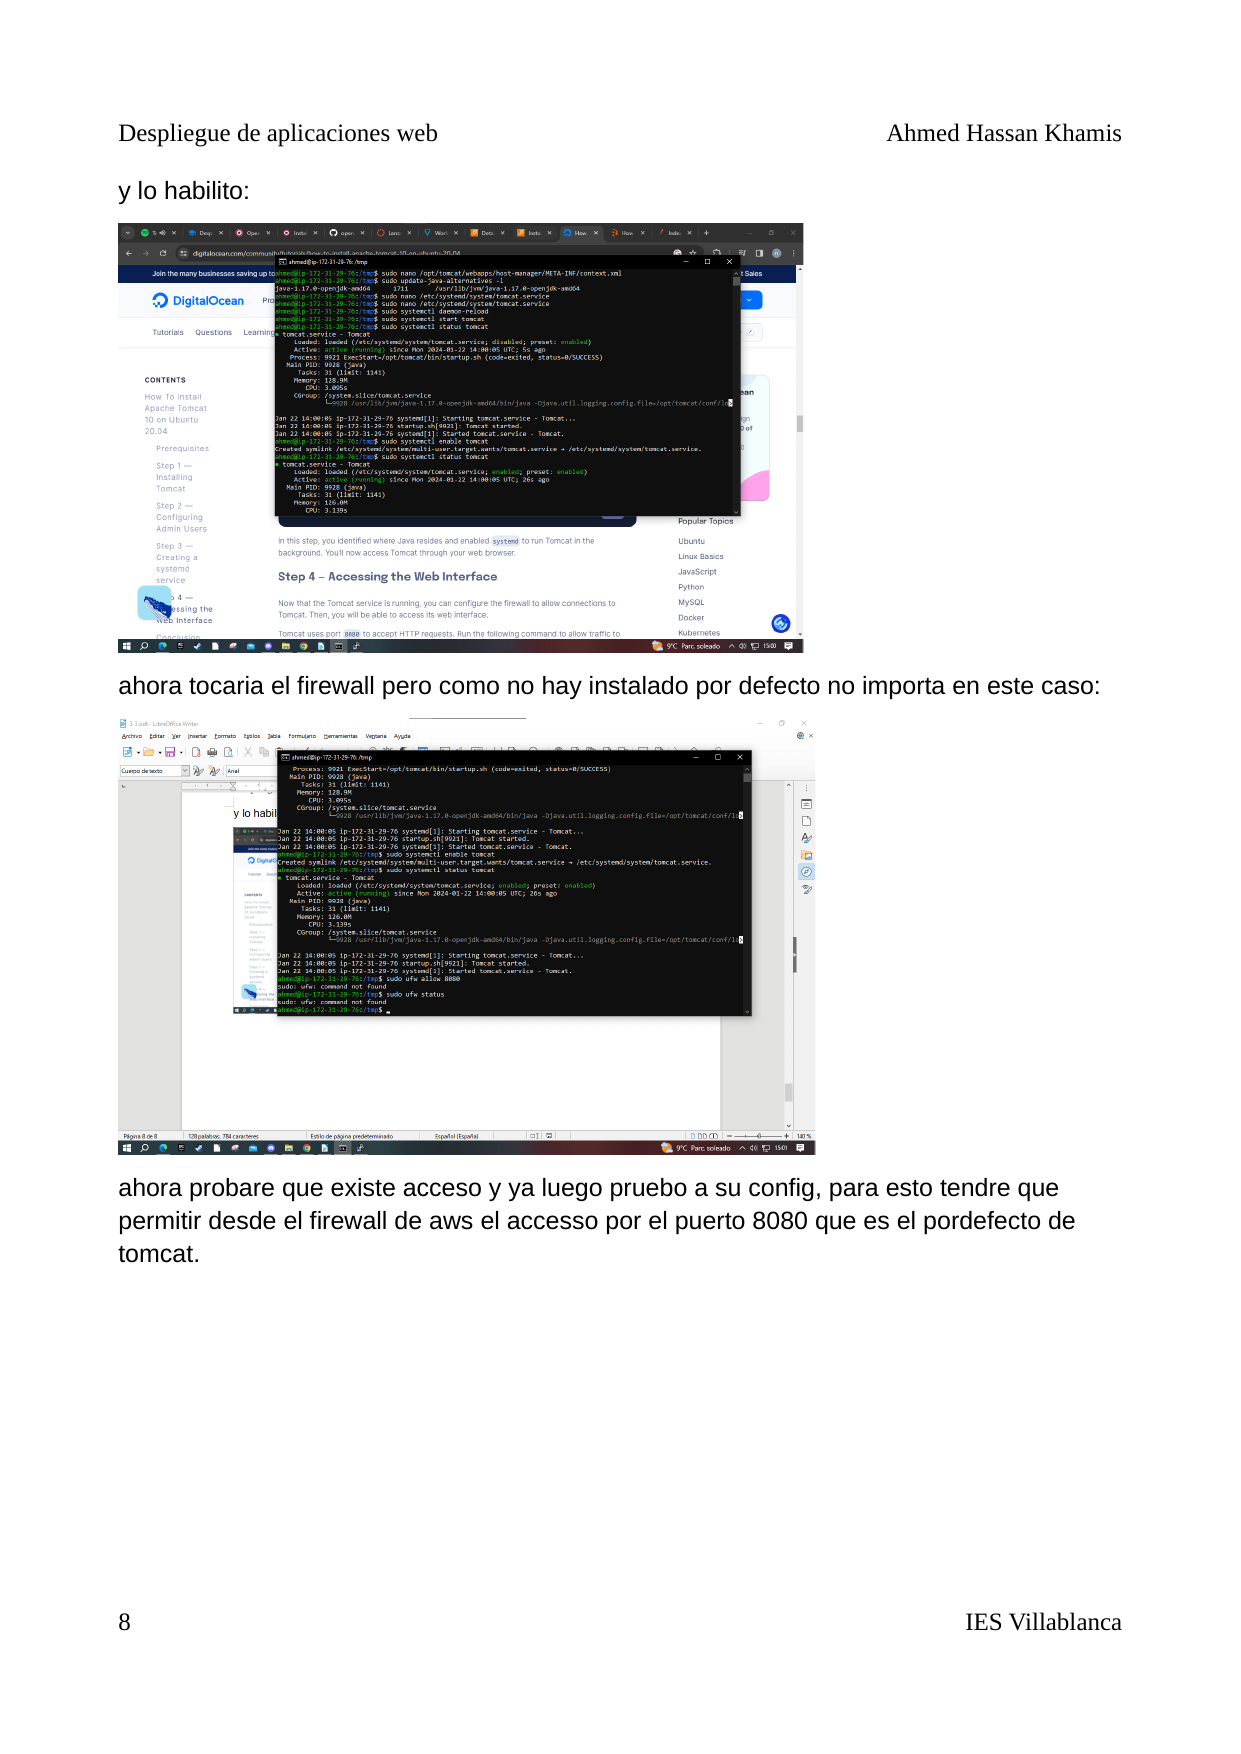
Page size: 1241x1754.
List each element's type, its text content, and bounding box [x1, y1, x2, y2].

picture [118, 718, 816, 1155]
picture [118, 223, 804, 653]
text ahora probare que existe acceso y ya luego pruebo a su config, para esto tendre que permitir desde el firewall de aws el accesso por el puerto 8080 que es el pordefecto de tomcat. [118, 1173, 1122, 1268]
text y lo habilito: [118, 176, 1122, 205]
text ahora tocaria el firewall pero como no hay instalado por defecto no importa en este caso: [118, 671, 1122, 700]
